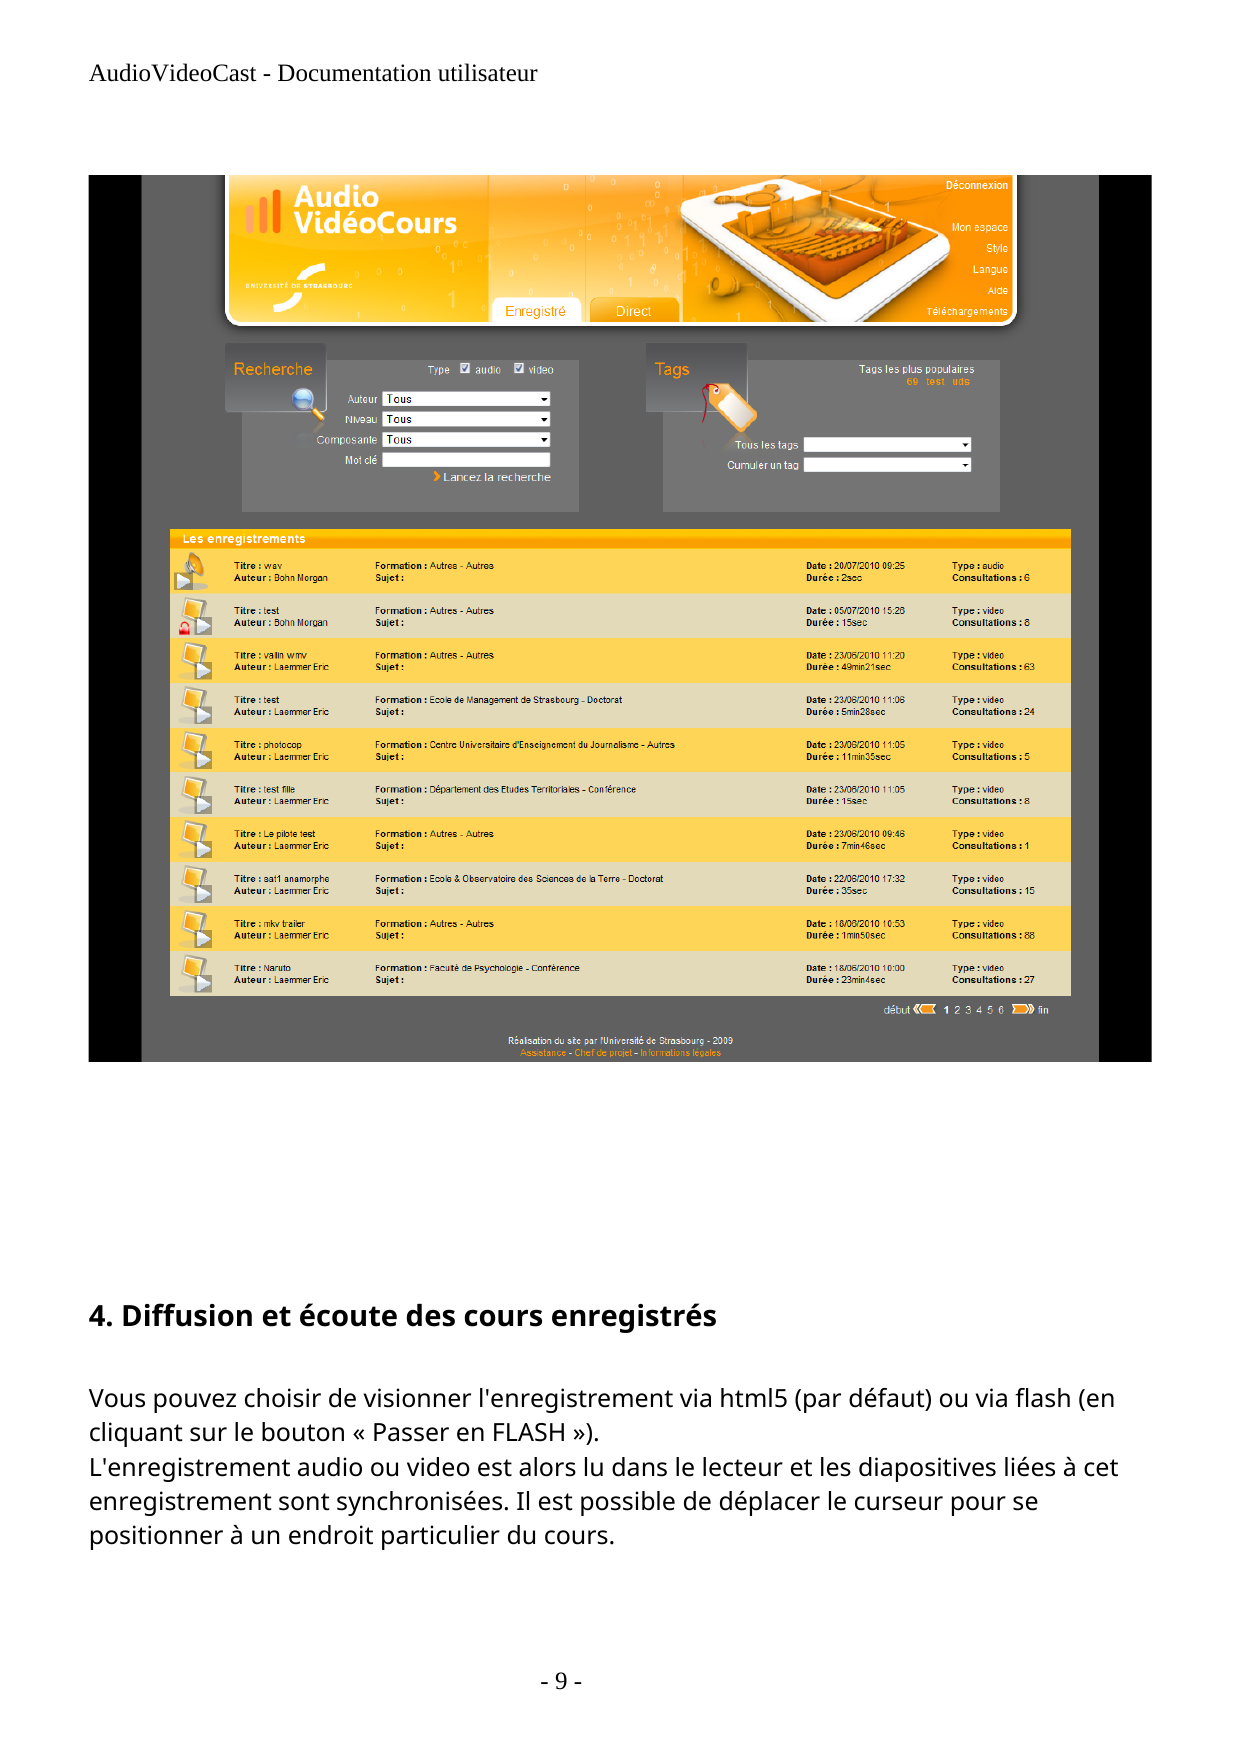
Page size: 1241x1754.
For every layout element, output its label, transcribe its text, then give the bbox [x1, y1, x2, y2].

subtitle 4. Diffusion et écoute des cours enregistrés [88, 1295, 1152, 1334]
text Vous pouvez choisir de visionner l'enregistrement via html5 (par défaut) ou via flash (en cliquant sur le bouton « Passer en FLASH »). [88, 1381, 1152, 1449]
text L'enregistrement audio ou video est alors lu dans le lecteur et les diapositives liées à cet enregistrement sont synchronisées. Il est possible de déplacer le curseur pour se positionner à un endroit particulier du cours. [88, 1449, 1152, 1551]
picture [88, 175, 1152, 1062]
